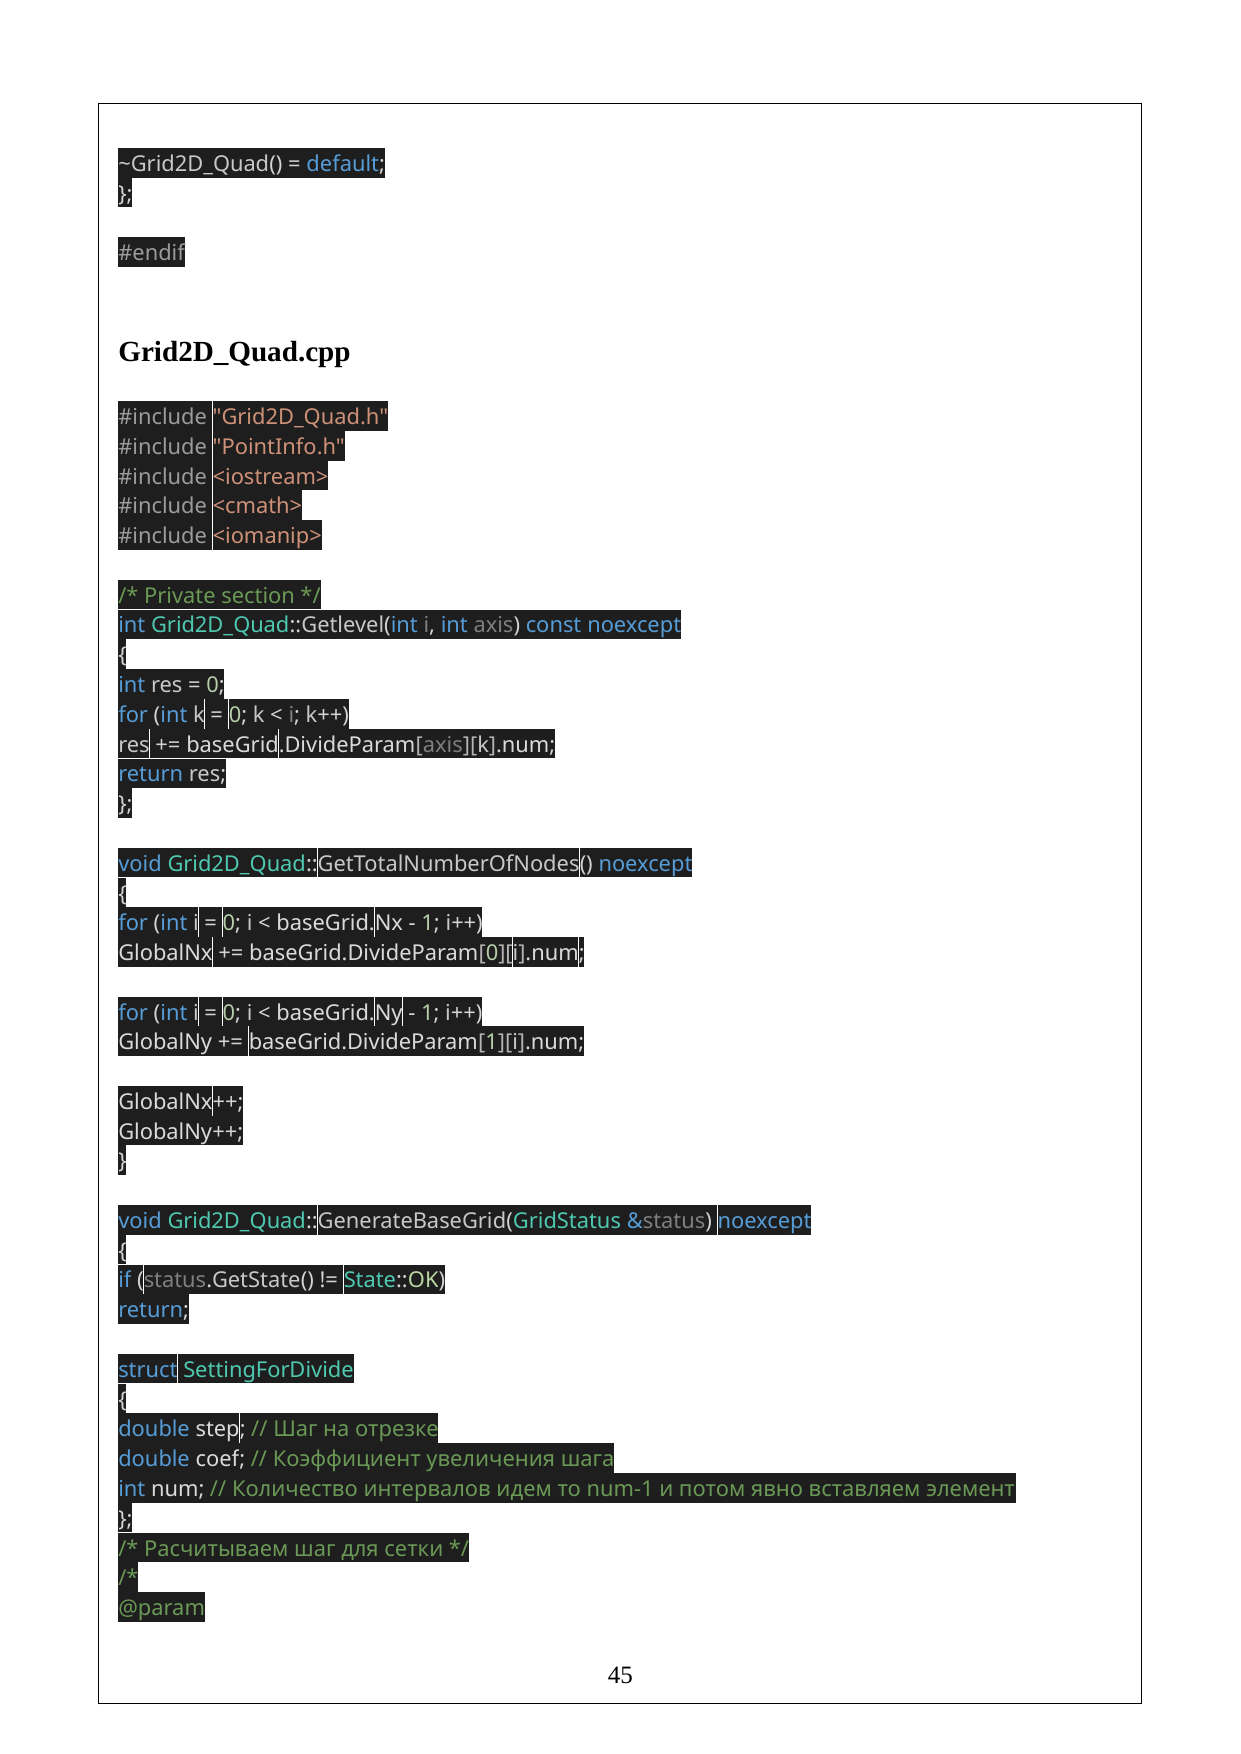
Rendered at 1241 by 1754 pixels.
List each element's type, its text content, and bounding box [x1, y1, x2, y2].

text { [118, 877, 1122, 907]
text /* [118, 1562, 1122, 1592]
list Grid2D_Quad.cpp [118, 334, 1137, 367]
text double coef; // Коэффициент увеличения шага [118, 1443, 1122, 1473]
text void Grid2D_Quad::GetTotalNumberOfNodes() noexcept [118, 848, 1122, 877]
text return; [118, 1294, 1122, 1324]
text if (status.GetState() != State::OK) [118, 1264, 1122, 1294]
text }; [118, 788, 1122, 818]
text return res; [118, 758, 1122, 788]
text #include <cmath> [118, 490, 1122, 520]
text @param [118, 1592, 1122, 1622]
text }; [118, 178, 1122, 207]
text res += baseGrid.DivideParam[axis][k].num; [118, 729, 1122, 758]
text #include <iomanip> [118, 520, 1122, 550]
text int num; // Количество интервалов идем то num-1 и потом явно вставляем элемент [118, 1473, 1122, 1503]
text { [118, 1383, 1122, 1413]
text for (int k = 0; k < i; k++) [118, 699, 1122, 729]
text #include "Grid2D_Quad.h" [118, 401, 1137, 431]
text #include "PointInfo.h" [118, 431, 1122, 461]
text int res = 0; [118, 669, 1122, 699]
text }; [118, 1503, 1122, 1532]
text for (int i = 0; i < baseGrid.Ny - 1; i++) [118, 997, 1122, 1026]
text #include <iostream> [118, 461, 1122, 490]
text { [118, 639, 1122, 669]
text GlobalNx++; [118, 1086, 1122, 1116]
text int Grid2D_Quad::Getlevel(int i, int axis) const noexcept [118, 609, 1122, 639]
text double step; // Шаг на отрезке [118, 1413, 1122, 1443]
text #endif [118, 237, 1122, 267]
text GlobalNy++; [118, 1116, 1122, 1145]
text GlobalNy += baseGrid.DivideParam[1][i].num; [118, 1026, 1122, 1056]
text ~Grid2D_Quad() = default; [118, 148, 1122, 178]
text /* Расчитываем шаг для сетки */ [118, 1532, 1122, 1562]
text } [118, 1145, 1122, 1175]
text GlobalNx += baseGrid.DivideParam[0][i].num; [118, 937, 1122, 967]
text struct SettingForDivide [118, 1354, 1122, 1383]
text for (int i = 0; i < baseGrid.Nx - 1; i++) [118, 907, 1122, 937]
text void Grid2D_Quad::GenerateBaseGrid(GridStatus &status) noexcept [118, 1205, 1122, 1235]
text { [118, 1235, 1122, 1264]
text /* Private section */ [118, 580, 1122, 609]
